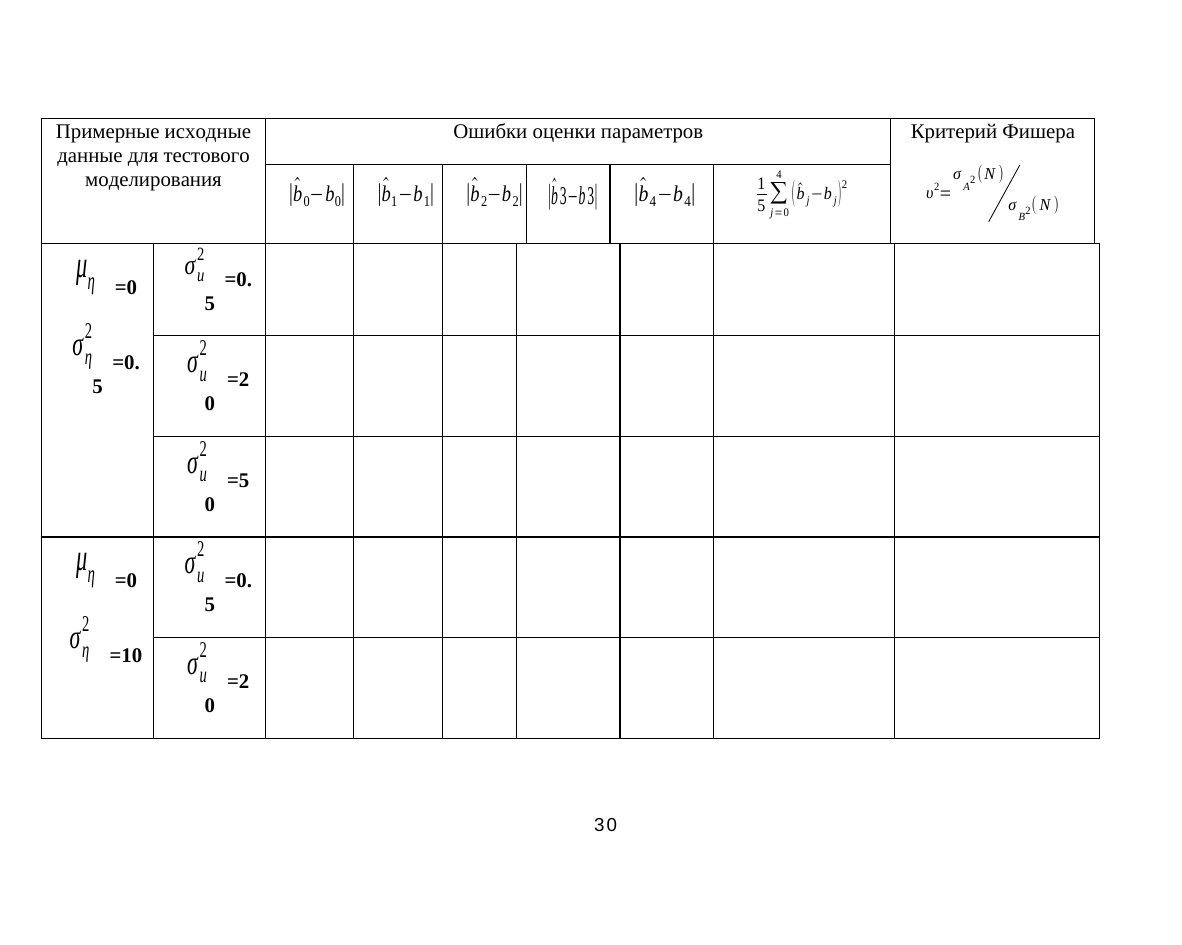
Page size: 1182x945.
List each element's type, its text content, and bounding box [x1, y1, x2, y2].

table_cell [266, 437, 353, 536]
table_cell [611, 165, 713, 243]
table_cell [354, 538, 442, 637]
table_cell [621, 244, 713, 335]
table_cell =20 [154, 638, 265, 737]
table_cell [266, 638, 353, 737]
table_cell [443, 437, 516, 536]
table_cell [621, 638, 713, 737]
table_cell [895, 336, 1099, 436]
table_cell [517, 244, 619, 335]
table_cell =50 [154, 437, 265, 536]
table_cell [354, 165, 442, 243]
table_cell [517, 336, 619, 436]
table_header Примерные исходные данные для тестового моделирования [42, 119, 265, 243]
table_cell [517, 437, 619, 536]
table_cell =0.5 [154, 244, 265, 335]
table_cell [714, 638, 894, 737]
table_cell [517, 538, 619, 637]
table_cell [443, 538, 516, 637]
table_cell =0.5 [154, 538, 265, 637]
table_cell [443, 336, 516, 436]
table_cell [895, 437, 1099, 536]
table_cell [527, 165, 609, 243]
table_cell =0 =0.5 [42, 244, 153, 536]
table_cell [443, 638, 516, 737]
table_cell [714, 244, 894, 335]
table_cell [354, 638, 442, 737]
table_cell [714, 437, 894, 536]
table_cell [266, 165, 353, 243]
table_cell [621, 437, 713, 536]
table_cell [354, 437, 442, 536]
table_cell [354, 244, 442, 335]
table_cell [266, 244, 353, 335]
table_cell [621, 336, 713, 436]
table_cell [443, 244, 516, 335]
table_cell [266, 538, 353, 637]
table_cell =20 [154, 336, 265, 436]
table_cell [895, 638, 1099, 737]
table_header Критерий Фишера [891, 119, 1094, 243]
table_header [1095, 118, 1099, 164]
table_cell [1095, 164, 1099, 243]
table_cell [714, 165, 890, 243]
table_cell [714, 538, 894, 637]
table_header Ошибки оценки параметров [266, 119, 890, 164]
table_cell [354, 336, 442, 436]
table_cell [895, 538, 1099, 637]
table_cell [517, 638, 619, 737]
table_cell [714, 336, 894, 436]
table_cell [895, 244, 1099, 335]
table_cell [443, 165, 526, 243]
table_cell =0 =10 [42, 538, 153, 737]
table_cell [621, 538, 713, 637]
table_cell [266, 336, 353, 436]
